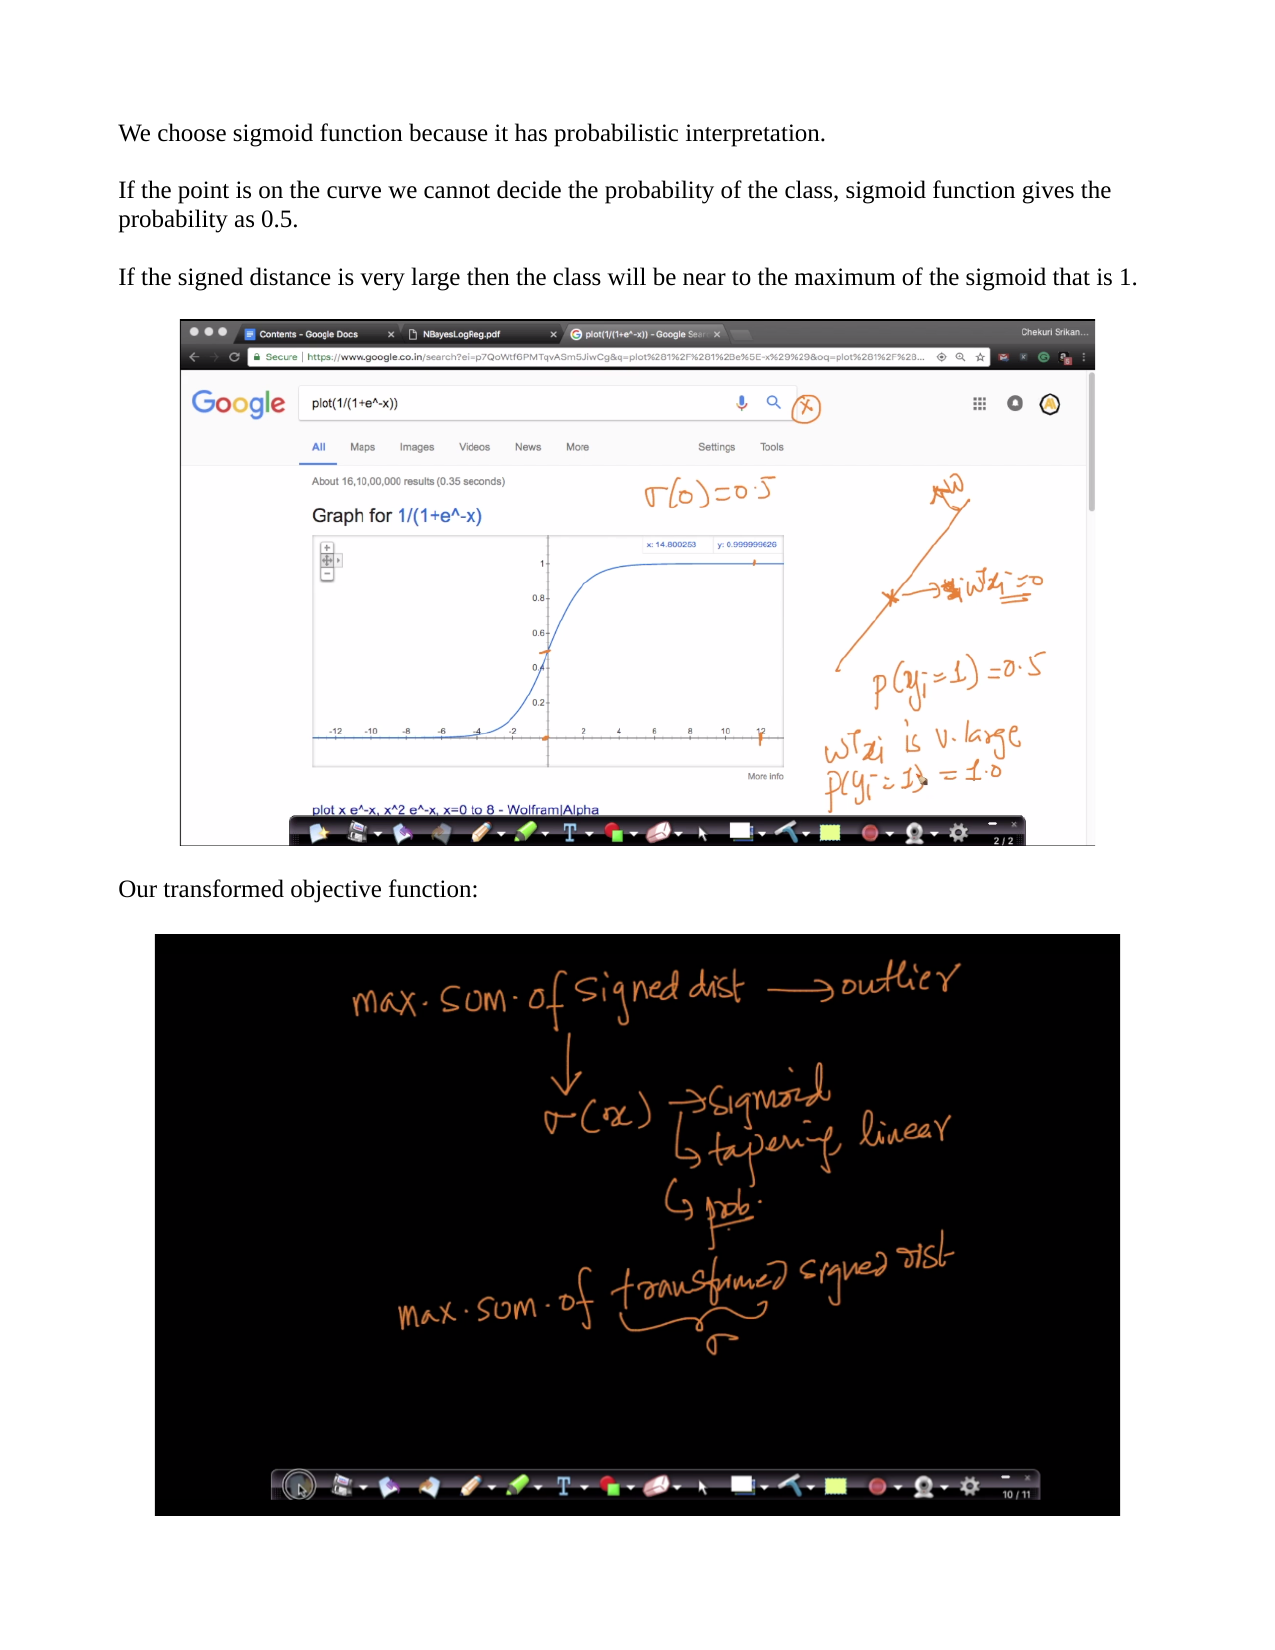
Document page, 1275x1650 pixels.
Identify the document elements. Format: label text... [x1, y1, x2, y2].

text If the signed distance is very large then the class will be near to the maximum of the sigmoid that is 1. [118, 262, 1157, 291]
picture [179, 319, 1096, 846]
text If the point is on the curve we cannot decide the probability of the class, sigmoid function gives the probability as 0.5. [118, 176, 1157, 233]
text Our transformed objective function: [118, 874, 1157, 903]
picture [154, 934, 1121, 1516]
text We choose sigmoid function because it has probabilistic interpretation. [118, 118, 1157, 147]
